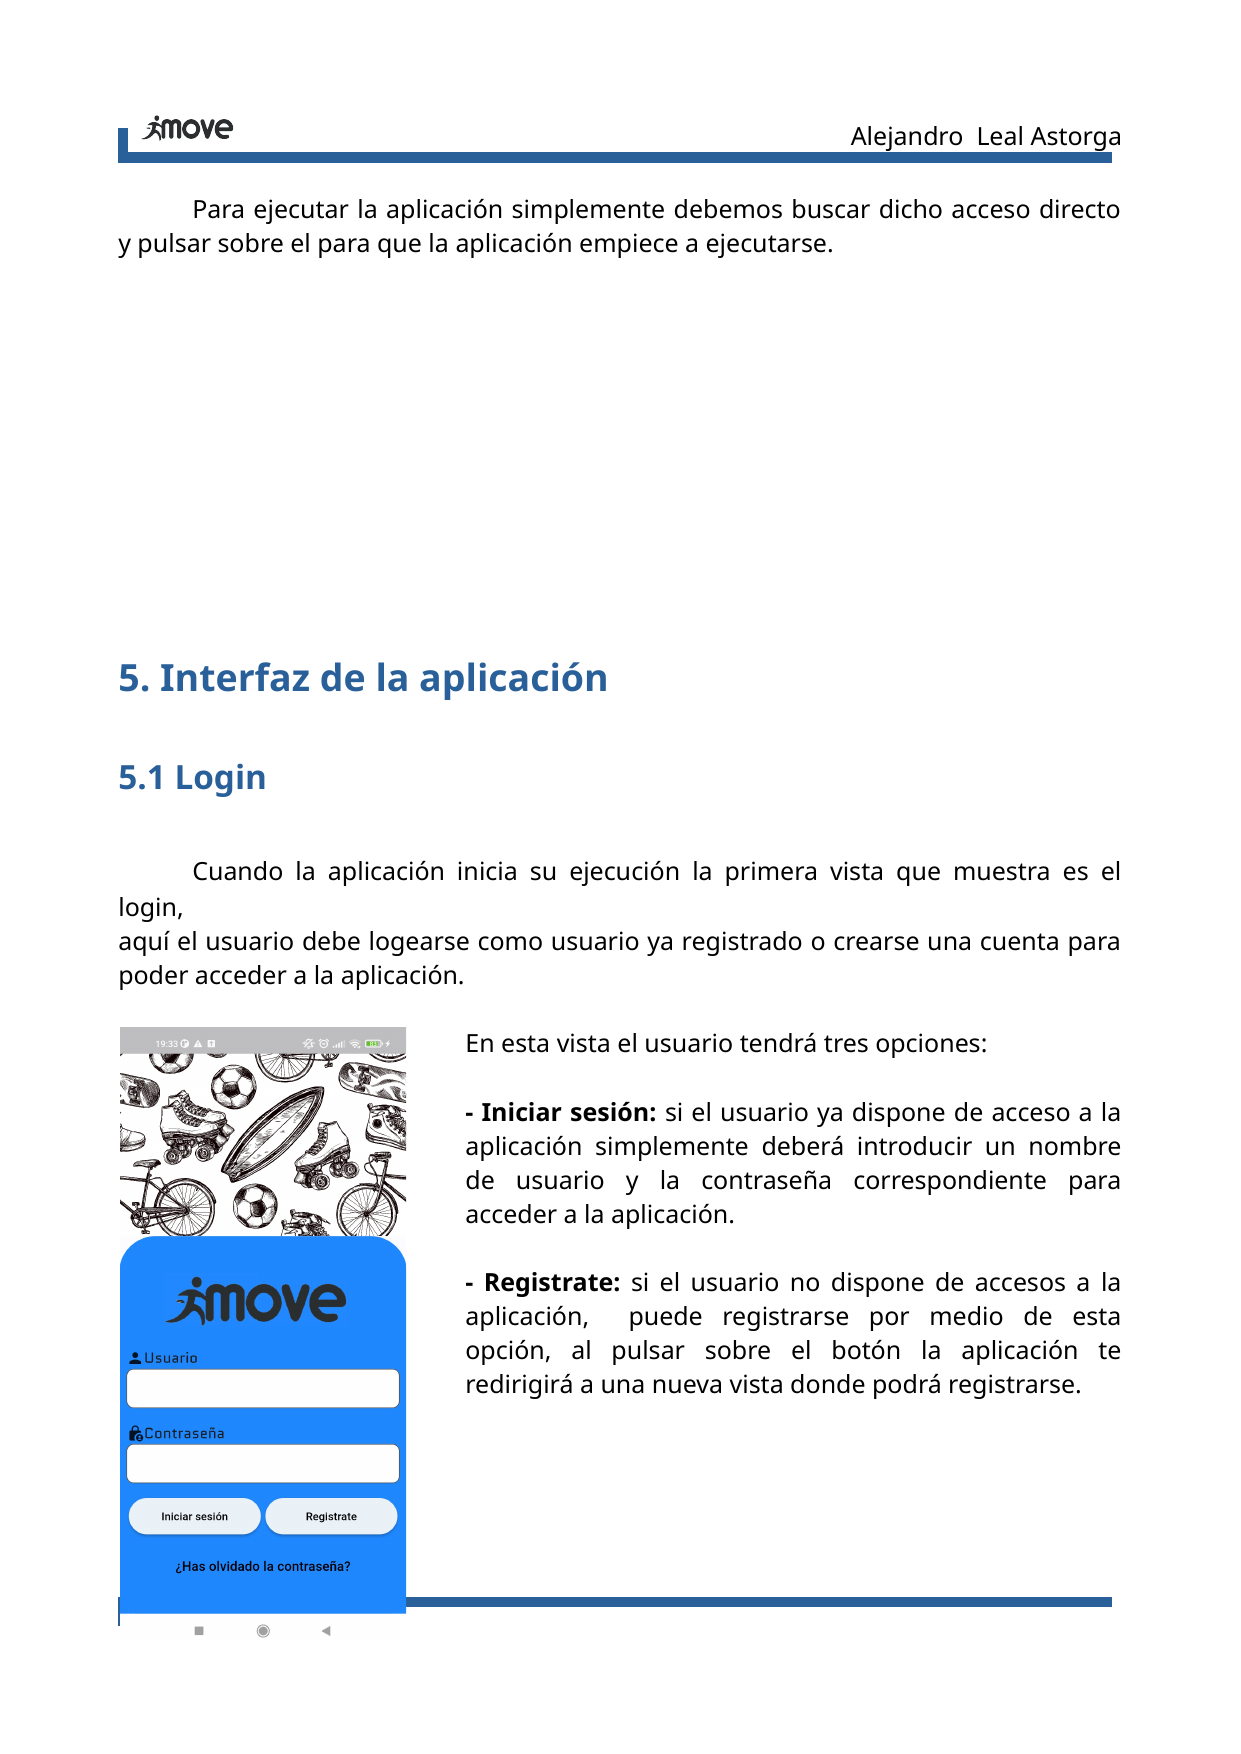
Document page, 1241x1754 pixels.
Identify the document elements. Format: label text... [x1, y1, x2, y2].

text aquí el usuario debe logearse como usuario ya registrado o crearse una cuenta para poder acceder a la aplicación. [118, 924, 1122, 992]
text 5. Interfaz de la aplicación [118, 652, 1122, 703]
picture [140, 113, 234, 141]
text Cuando la aplicación inicia su ejecución la primera vista que muestra es el login, [118, 844, 1122, 924]
text - Iniciar sesión: si el usuario ya dispone de acceso a la aplicación simplemente deberá introducir un nombre de usuario y la contraseña correspondiente para acceder a la aplicación. [407, 1094, 1122, 1231]
text 5.1 Login [118, 754, 1122, 799]
text En esta vista el usuario tendrá tres opciones: [118, 1026, 1122, 1060]
text - Registrate: si el usuario no dispone de accesos a la aplicación, puede registrarse por medio de esta opción, al pulsar sobre el botón la aplicación te redirigirá a una nueva vista donde podrá registrarse. [407, 1264, 1122, 1401]
picture [120, 1027, 407, 1648]
text Para ejecutar la aplicación simplemente debemos buscar dicho acceso directo y pulsar sobre el para que la aplicación empiece a ejecutarse. [118, 192, 1122, 260]
